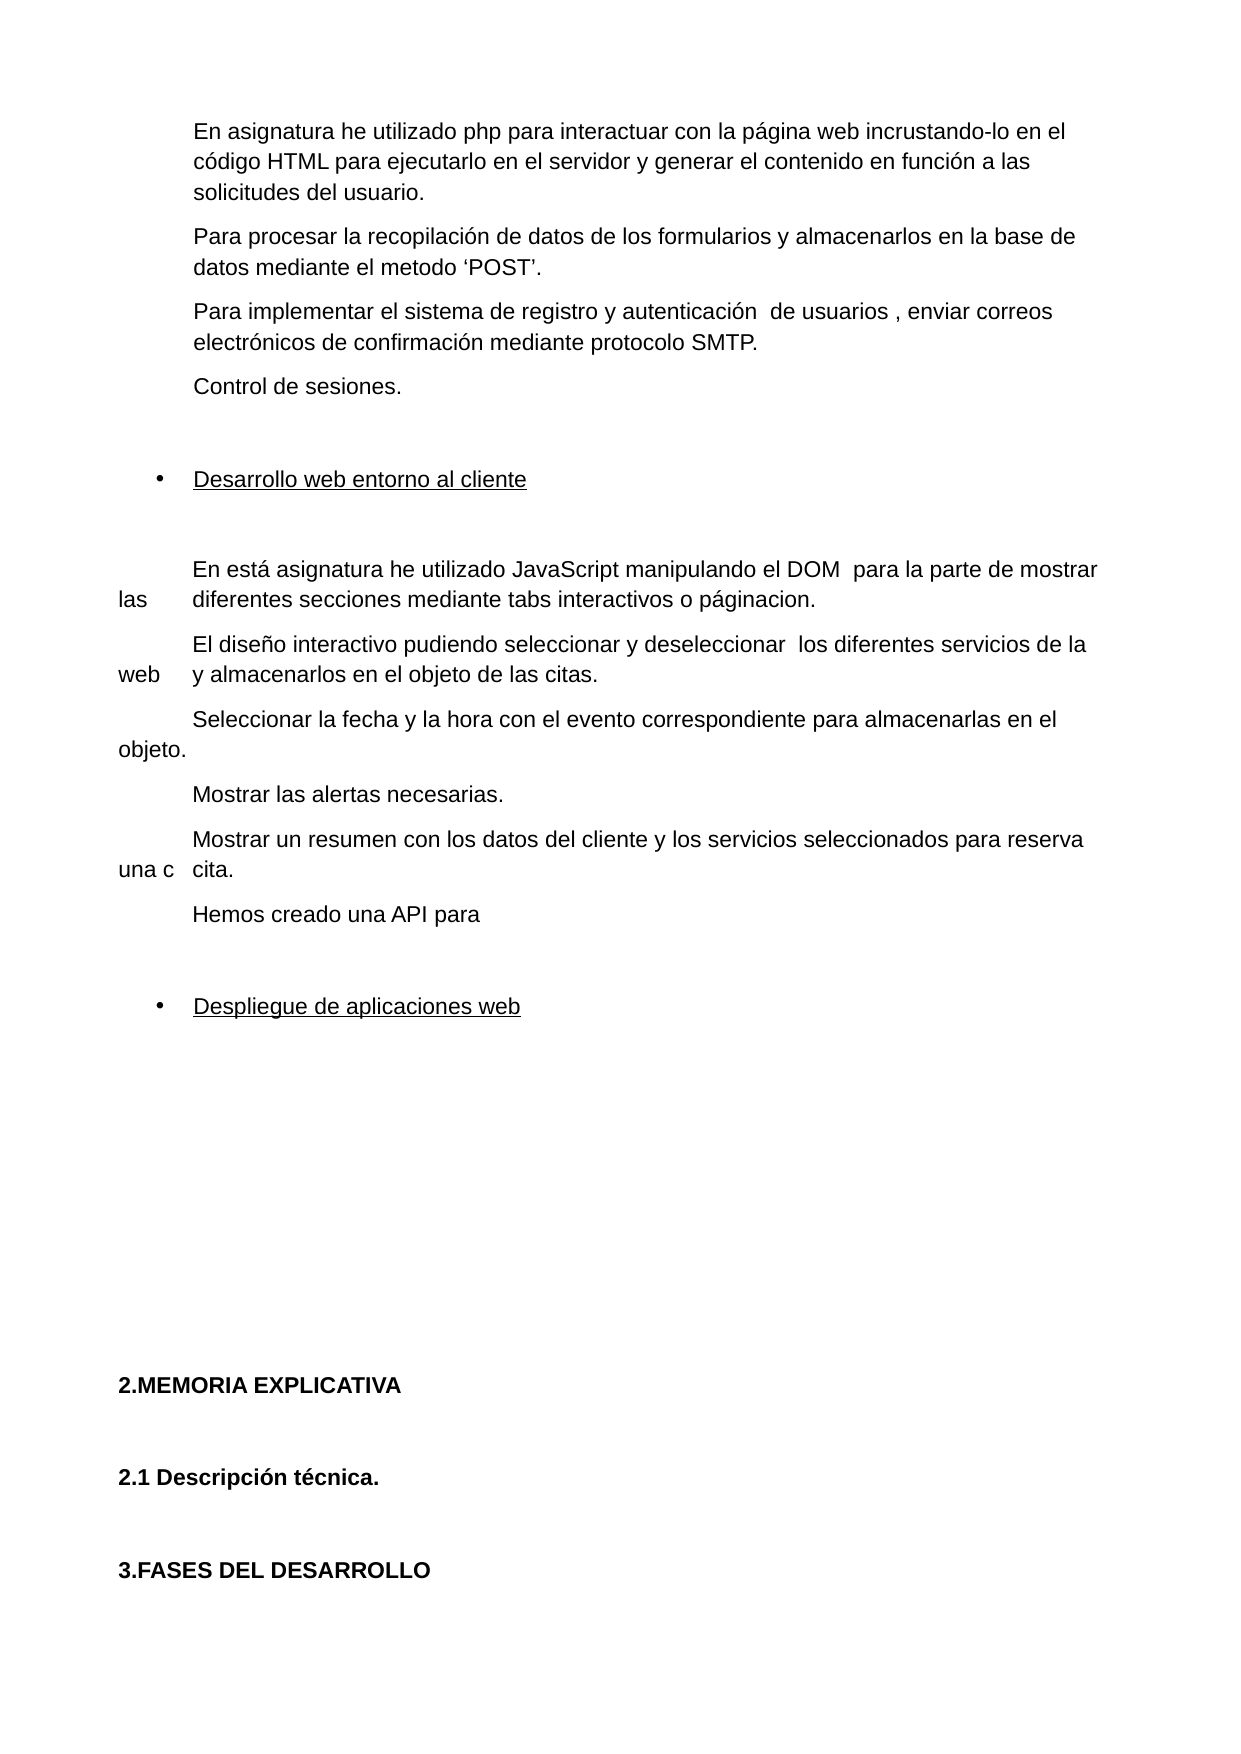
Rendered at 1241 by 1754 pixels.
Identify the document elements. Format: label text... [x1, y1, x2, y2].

text En está asignatura he utilizado JavaScript manipulando el DOM para la parte de mostrar las diferentes secciones mediante tabs interactivos o páginacion. [118, 556, 1122, 612]
text 3.FASES DEL DESARROLLO [118, 1557, 1122, 1583]
list En asignatura he utilizado php para interactuar con la página web incrustando-lo en el código HTML para ejecutarlo en el servidor y generar el contenido en función a las solicitudes del usuario. [156, 118, 1122, 205]
text 2.1 Descripción técnica. [118, 1464, 1122, 1491]
text Mostrar las alertas necesarias. [118, 781, 1122, 807]
text Seleccionar la fecha y la hora con el evento correspondiente para almacenarlas en el objeto. [118, 706, 1122, 762]
text Mostrar un resumen con los datos del cliente y los servicios seleccionados para reserva una c cita. [118, 826, 1122, 882]
text Hemos creado una API para [118, 901, 1122, 927]
text El diseño interactivo pudiendo seleccionar y deseleccionar los diferentes servicios de la web y almacenarlos en el objeto de las citas. [118, 631, 1122, 687]
list Para implementar el sistema de registro y autenticación de usuarios , enviar correos electrónicos de confirmación mediante protocolo SMTP. [156, 298, 1122, 355]
list Despliegue de aplicaciones web [156, 993, 1122, 1020]
text 2.MEMORIA EXPLICATIVA [118, 1372, 1122, 1398]
list Control de sesiones. [156, 373, 1122, 400]
list Para procesar la recopilación de datos de los formularios y almacenarlos en la base de datos mediante el metodo ‘POST’. [156, 223, 1122, 280]
list Desarrollo web entorno al cliente [156, 466, 1122, 493]
